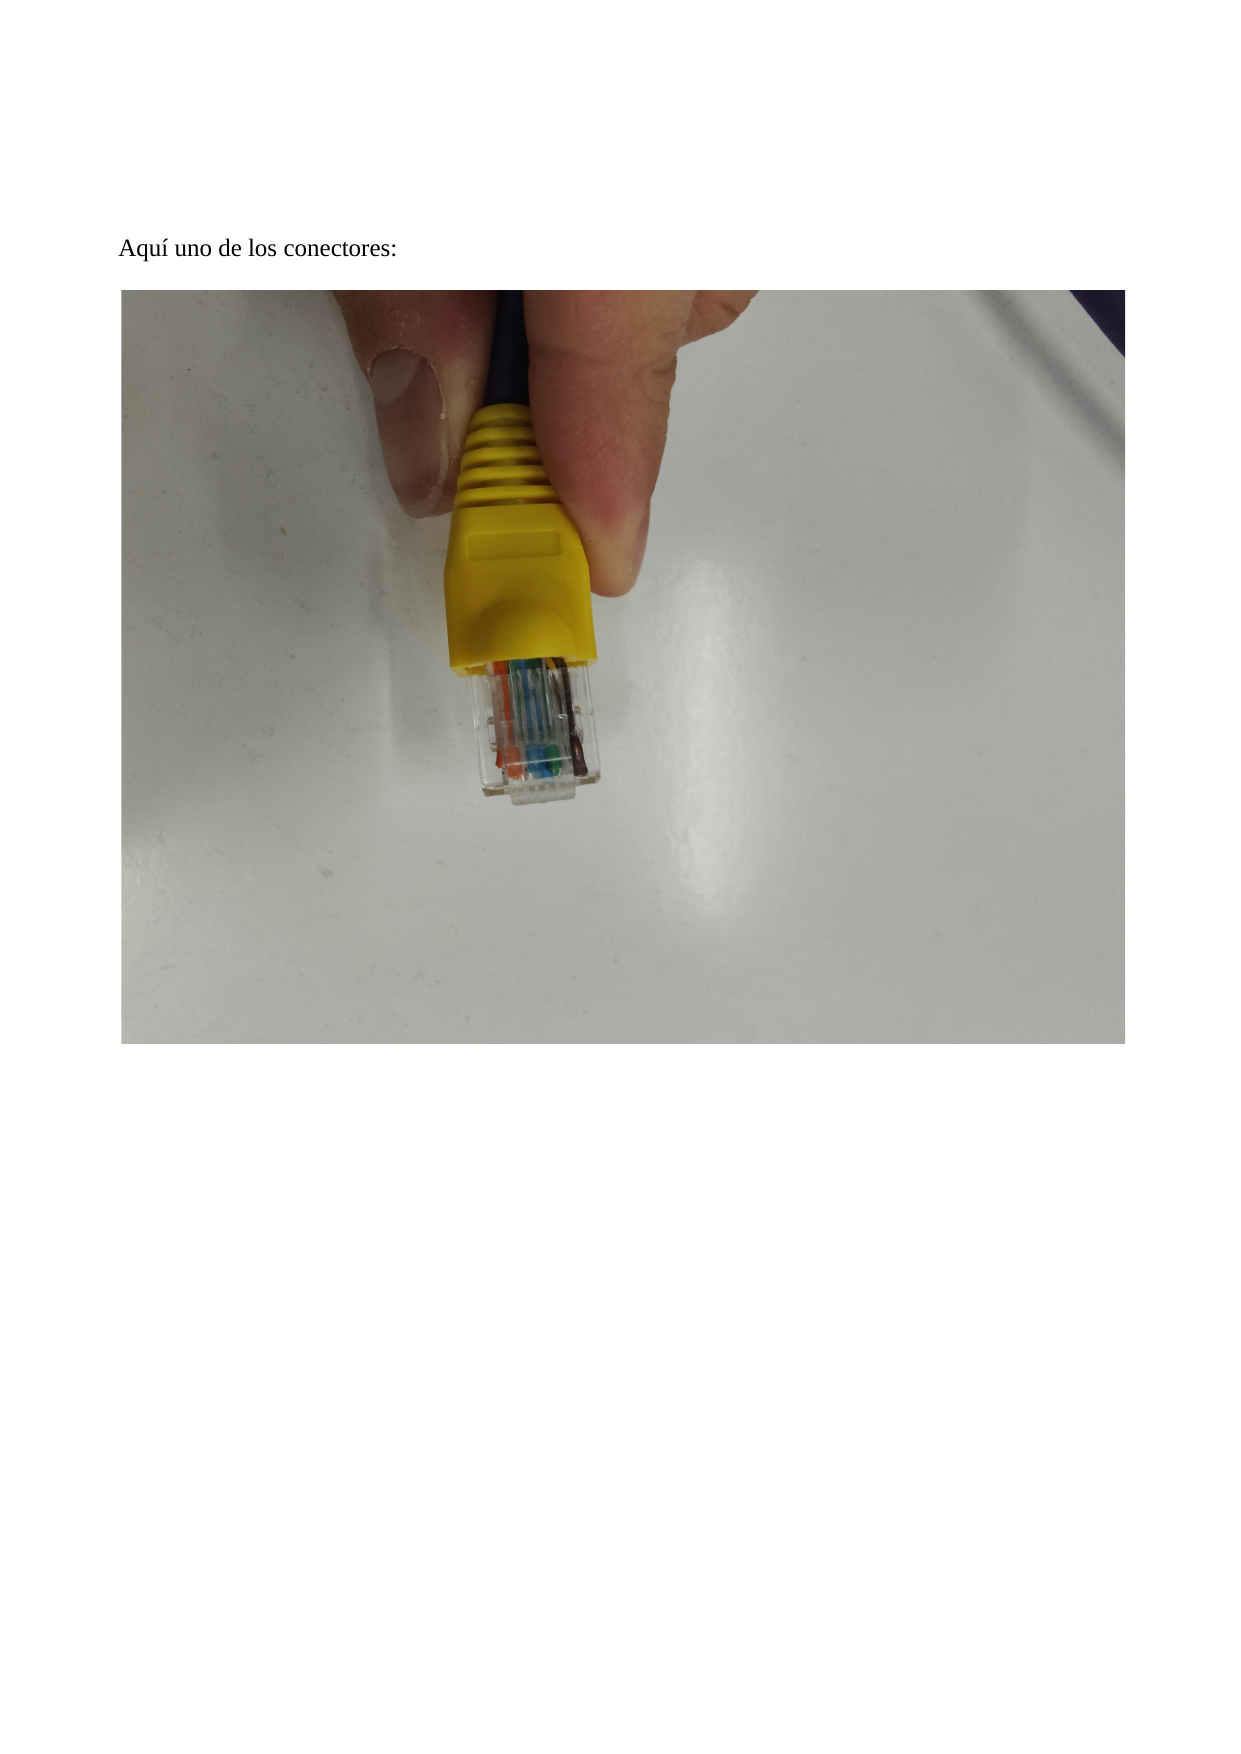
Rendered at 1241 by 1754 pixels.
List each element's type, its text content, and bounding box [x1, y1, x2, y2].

text Aquí uno de los conectores: [118, 233, 1122, 262]
picture [121, 290, 1126, 1044]
